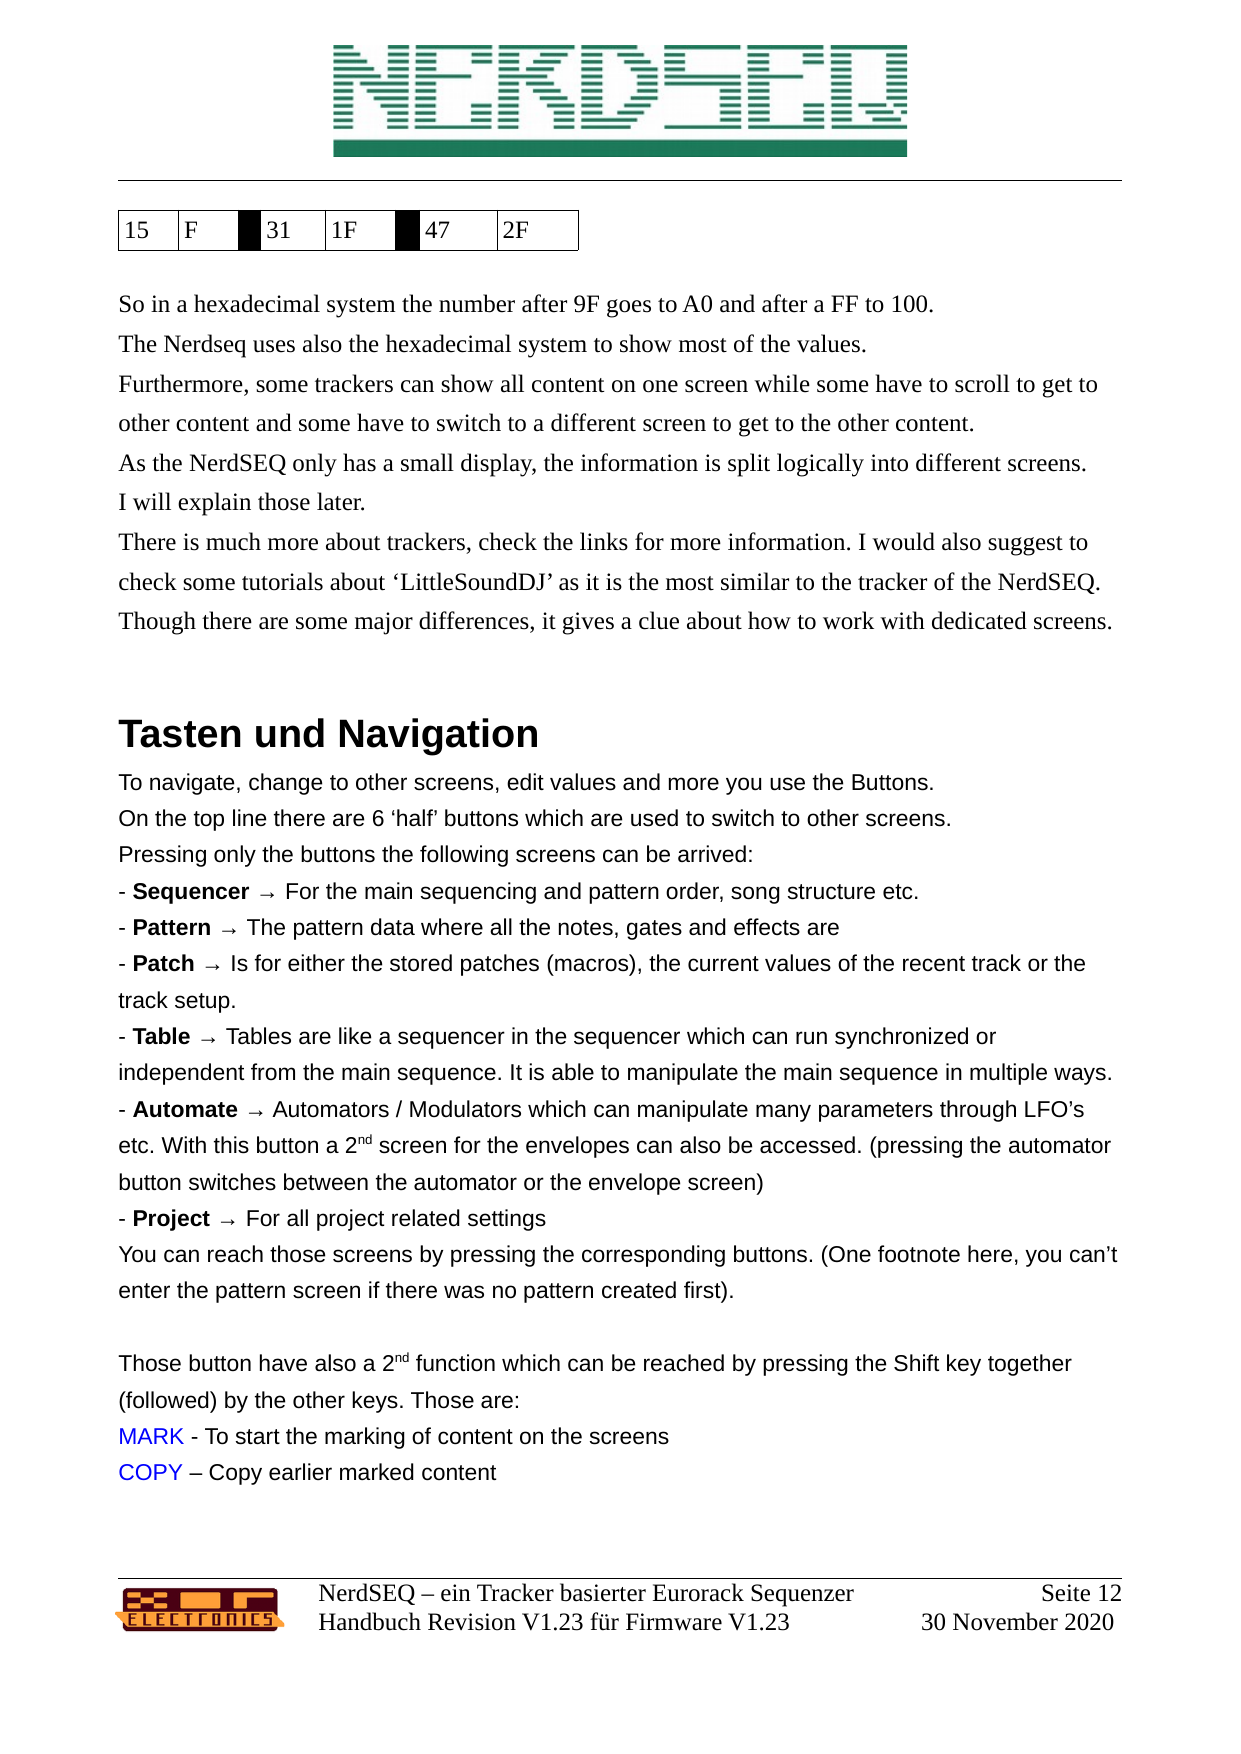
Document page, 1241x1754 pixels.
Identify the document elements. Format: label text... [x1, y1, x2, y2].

text There is much more about trackers, check the links for more information. I would also suggest to check some tutorials about ‘LittleSoundDJ’ as it is the most similar to the tracker of the NerdSEQ. [118, 527, 1122, 595]
picture [333, 45, 908, 157]
text The Nerdseq uses also the hexadecimal system to show most of the values. [118, 329, 1122, 358]
text - Table → Tables are like a sequencer in the sequencer which can run synchronized or independent from the main sequence. It is able to manipulate the main sequence in multiple ways. [118, 1023, 1122, 1086]
text To navigate, change to other screens, edit values and more you use the Buttons. [118, 768, 1122, 795]
text So in a hexadecimal system the number after 9F goes to A0 and after a FF to 100. [118, 289, 1122, 318]
text Pressing only the buttons the following screens can be arrived: [118, 841, 1122, 868]
text - Patch → Is for either the stored patches (macros), the current values of the recent track or the track setup. [118, 950, 1122, 1013]
table_cell 31 [261, 211, 325, 250]
text - Pattern → The pattern data where all the notes, gates and effects are [118, 914, 1122, 940]
table_cell [396, 211, 419, 250]
text I will explain those later. [118, 487, 1122, 516]
text COPY – Copy earlier marked content [118, 1459, 1122, 1486]
text Those button have also a 2nd function which can be reached by pressing the Shift key together (followed) by the other keys. Those are: [118, 1350, 1122, 1413]
table_cell 15 [119, 211, 178, 250]
table_cell F [179, 211, 238, 250]
subtitle Tasten und Navigation [118, 710, 1122, 756]
table_cell 1F [326, 211, 395, 250]
text Though there are some major differences, it gives a clue about how to work with dedicated screens. [118, 606, 1122, 635]
text Furthermore, some trackers can show all content on one screen while some have to scroll to get to other content and some have to switch to a different screen to get to the other content. [118, 369, 1122, 437]
table_cell [239, 211, 260, 250]
table_cell 2F [498, 211, 578, 250]
table_cell 47 [420, 211, 497, 250]
text - Sequencer → For the main sequencing and pattern order, song structure etc. [118, 878, 1122, 904]
picture [115, 1584, 285, 1634]
text - Automate → Automators / Modulators which can manipulate many parameters through LFO’s etc. With this button a 2nd screen for the envelopes can also be accessed. (pressing the automator button switches between the automator or the envelope screen) [118, 1096, 1122, 1195]
text On the top line there are 6 ‘half’ buttons which are used to switch to other screens. [118, 805, 1122, 831]
text - Project → For all project related settings [118, 1205, 1122, 1231]
text As the NerdSEQ only has a small display, the information is split logically into different screens. [118, 448, 1122, 477]
text You can reach those screens by pressing the corresponding buttons. (One footnote here, you can’t enter the pattern screen if there was no pattern created first). [118, 1241, 1122, 1304]
text MARK - To start the marking of content on the screens [118, 1423, 1122, 1449]
